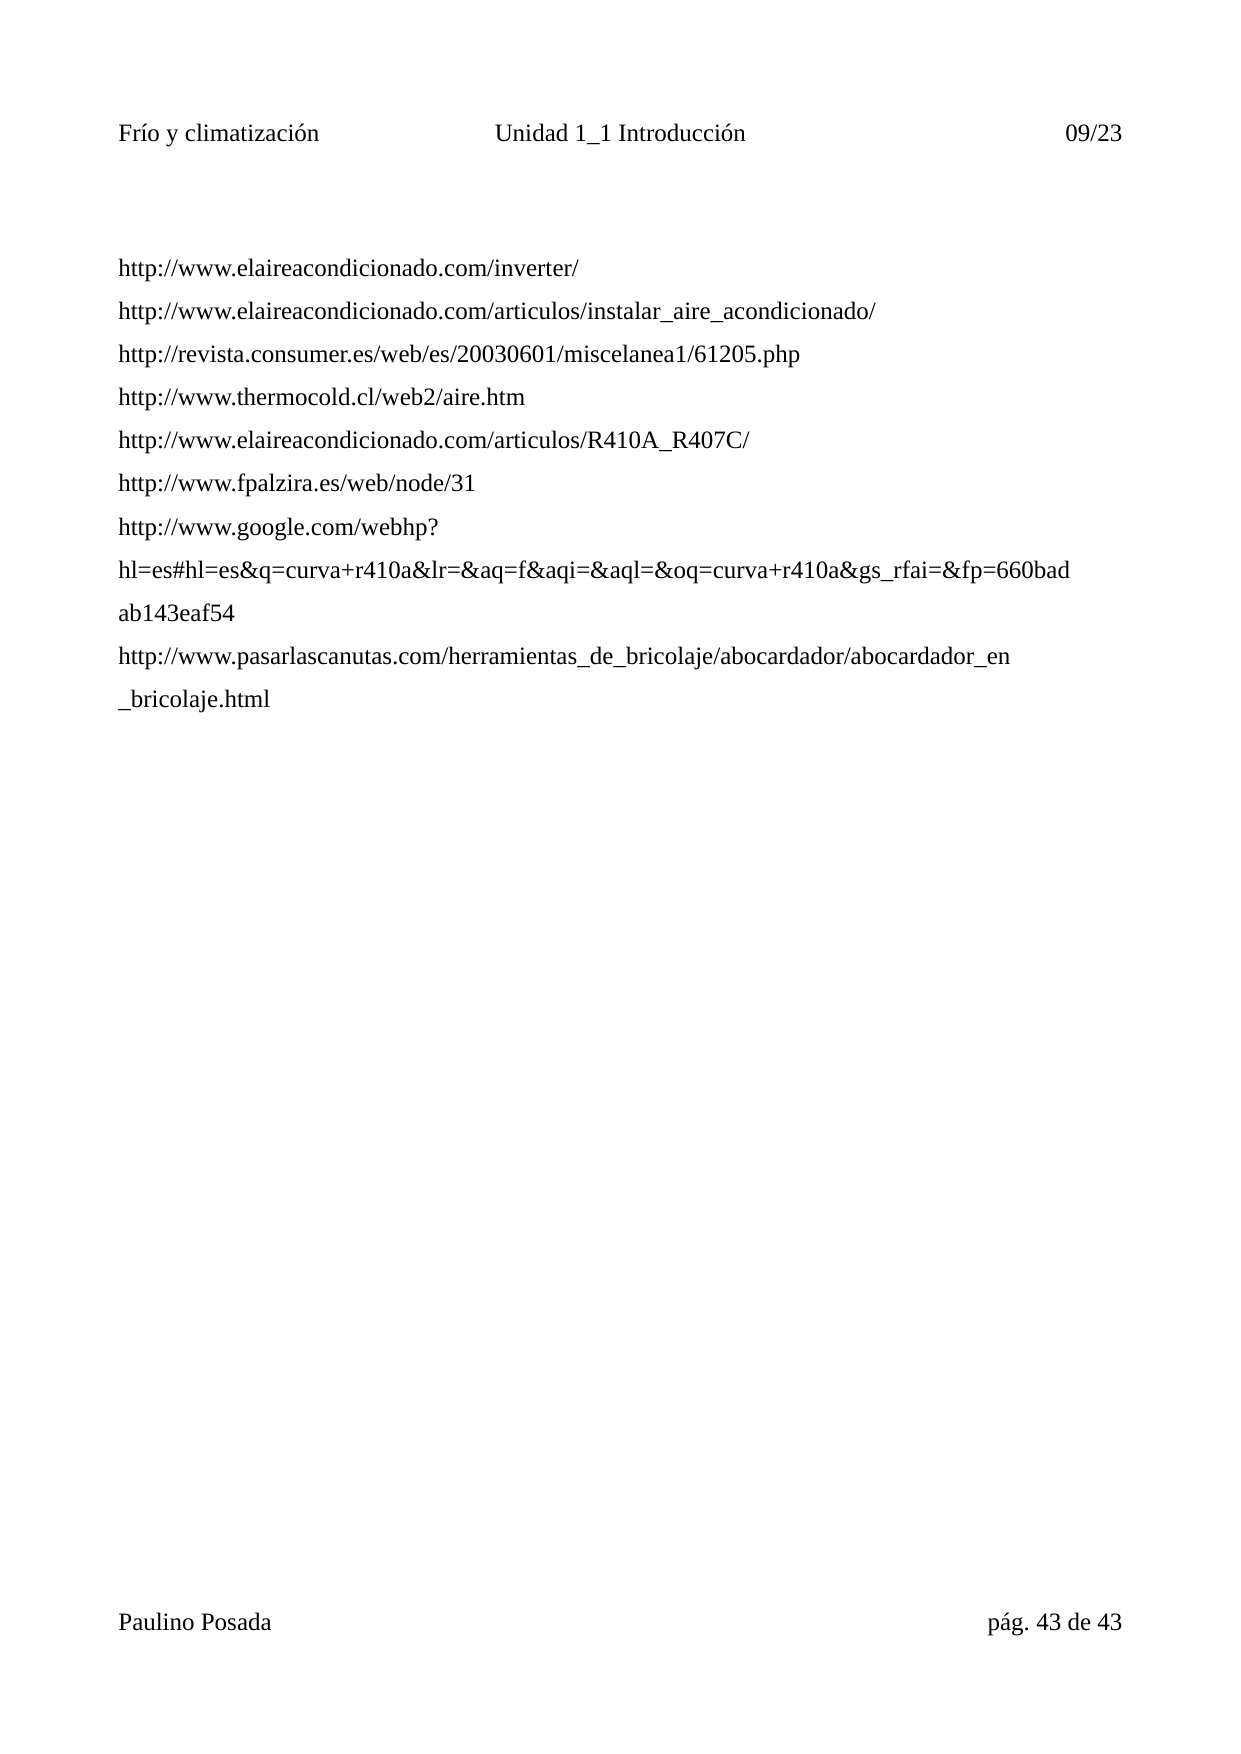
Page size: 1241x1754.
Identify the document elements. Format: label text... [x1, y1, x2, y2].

text http://www.elaireacondicionado.com/inverter/ [118, 253, 1122, 282]
text http://www.fpalzira.es/web/node/31 [118, 468, 1122, 497]
text ab143eaf54 [118, 598, 1122, 627]
text _bricolaje.html [118, 684, 1122, 713]
text http://www.google.com/webhp? [118, 512, 1122, 540]
text http://www.pasarlascanutas.com/herramientas_de_bricolaje/abocardador/abocardador_en [118, 641, 1122, 670]
text http://www.elaireacondicionado.com/articulos/instalar_aire_acondicionado/ [118, 296, 1122, 325]
text http://www.thermocold.cl/web2/aire.htm [118, 382, 1122, 411]
text hl=es#hl=es&q=curva+r410a&lr=&aq=f&aqi=&aql=&oq=curva+r410a&gs_rfai=&fp=660bad [118, 555, 1122, 583]
text http://revista.consumer.es/web/es/20030601/miscelanea1/61205.php [118, 339, 1122, 368]
text http://www.elaireacondicionado.com/articulos/R410A_R407C/ [118, 425, 1122, 454]
